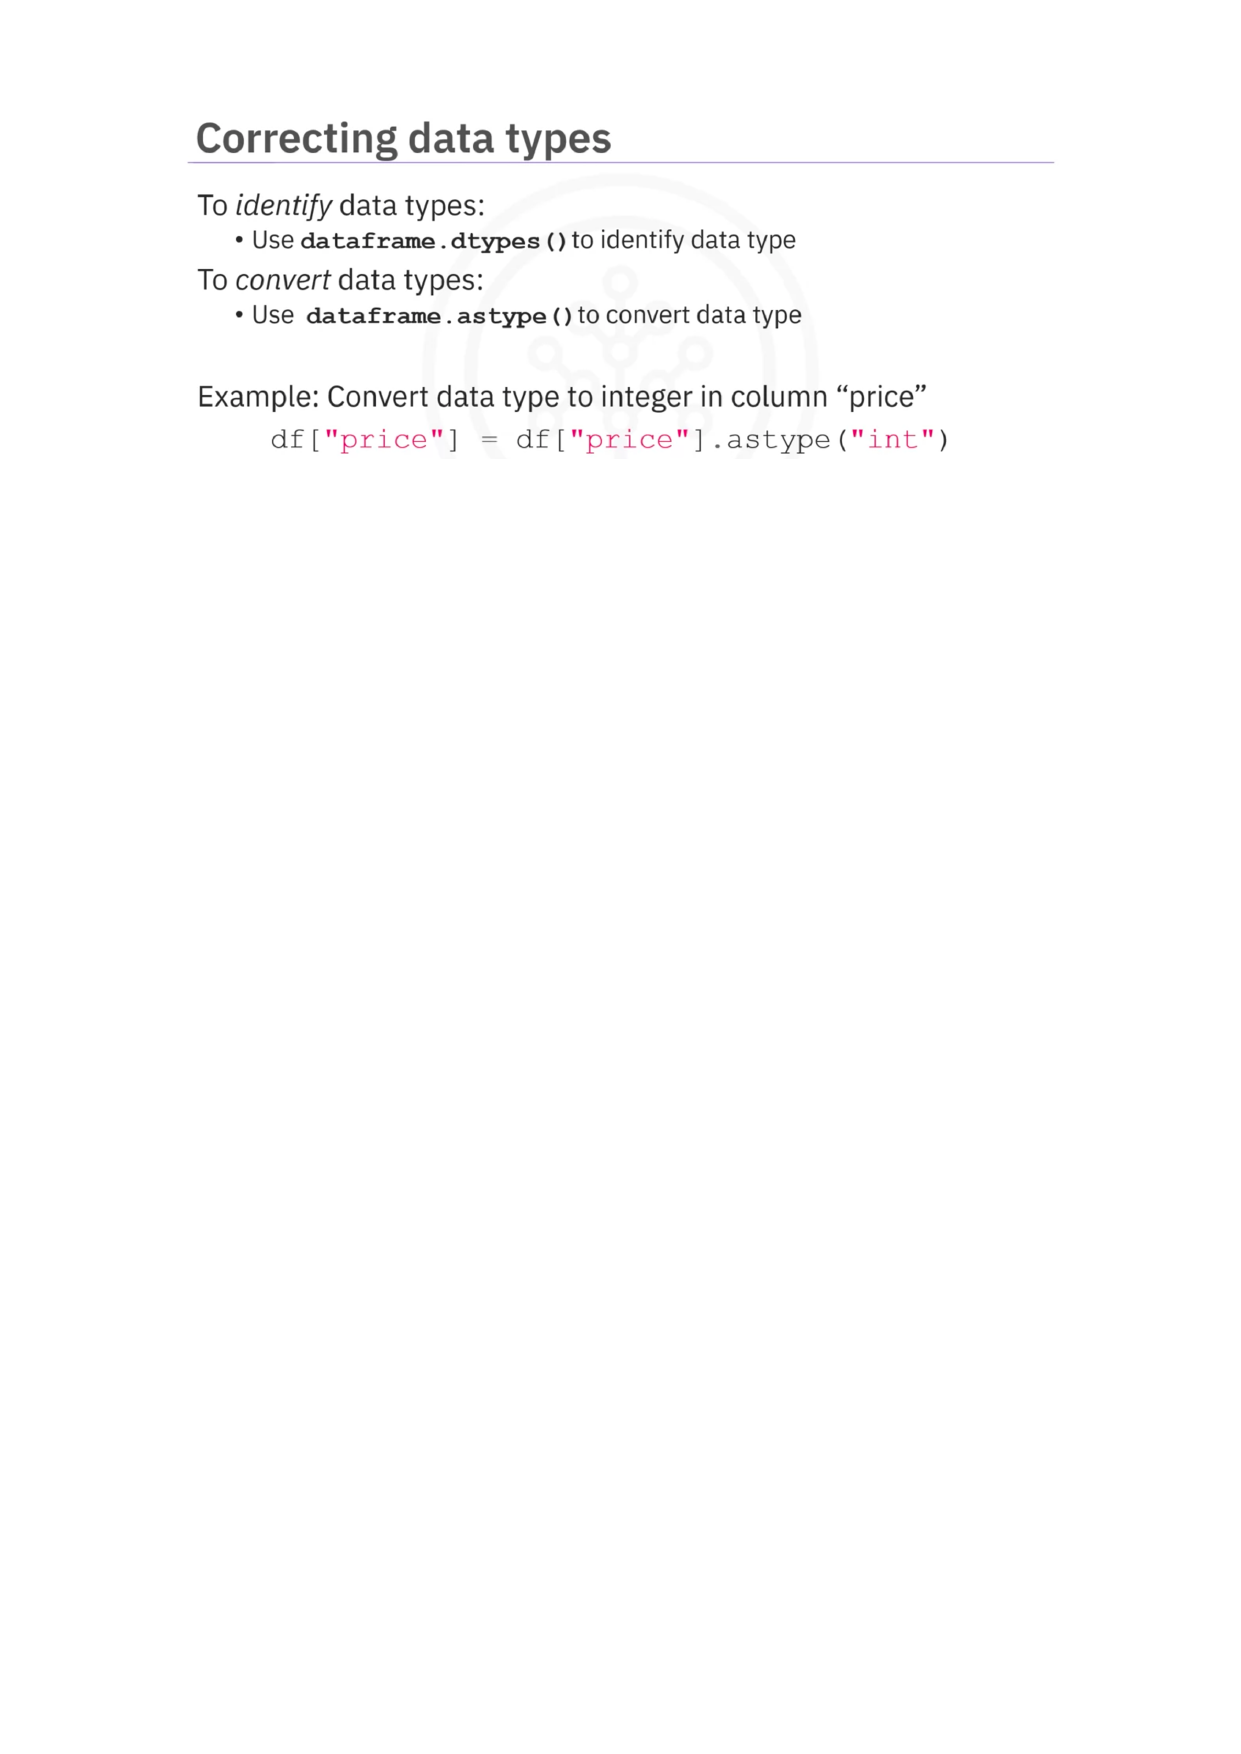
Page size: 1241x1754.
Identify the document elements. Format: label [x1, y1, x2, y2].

picture [118, 118, 1123, 459]
